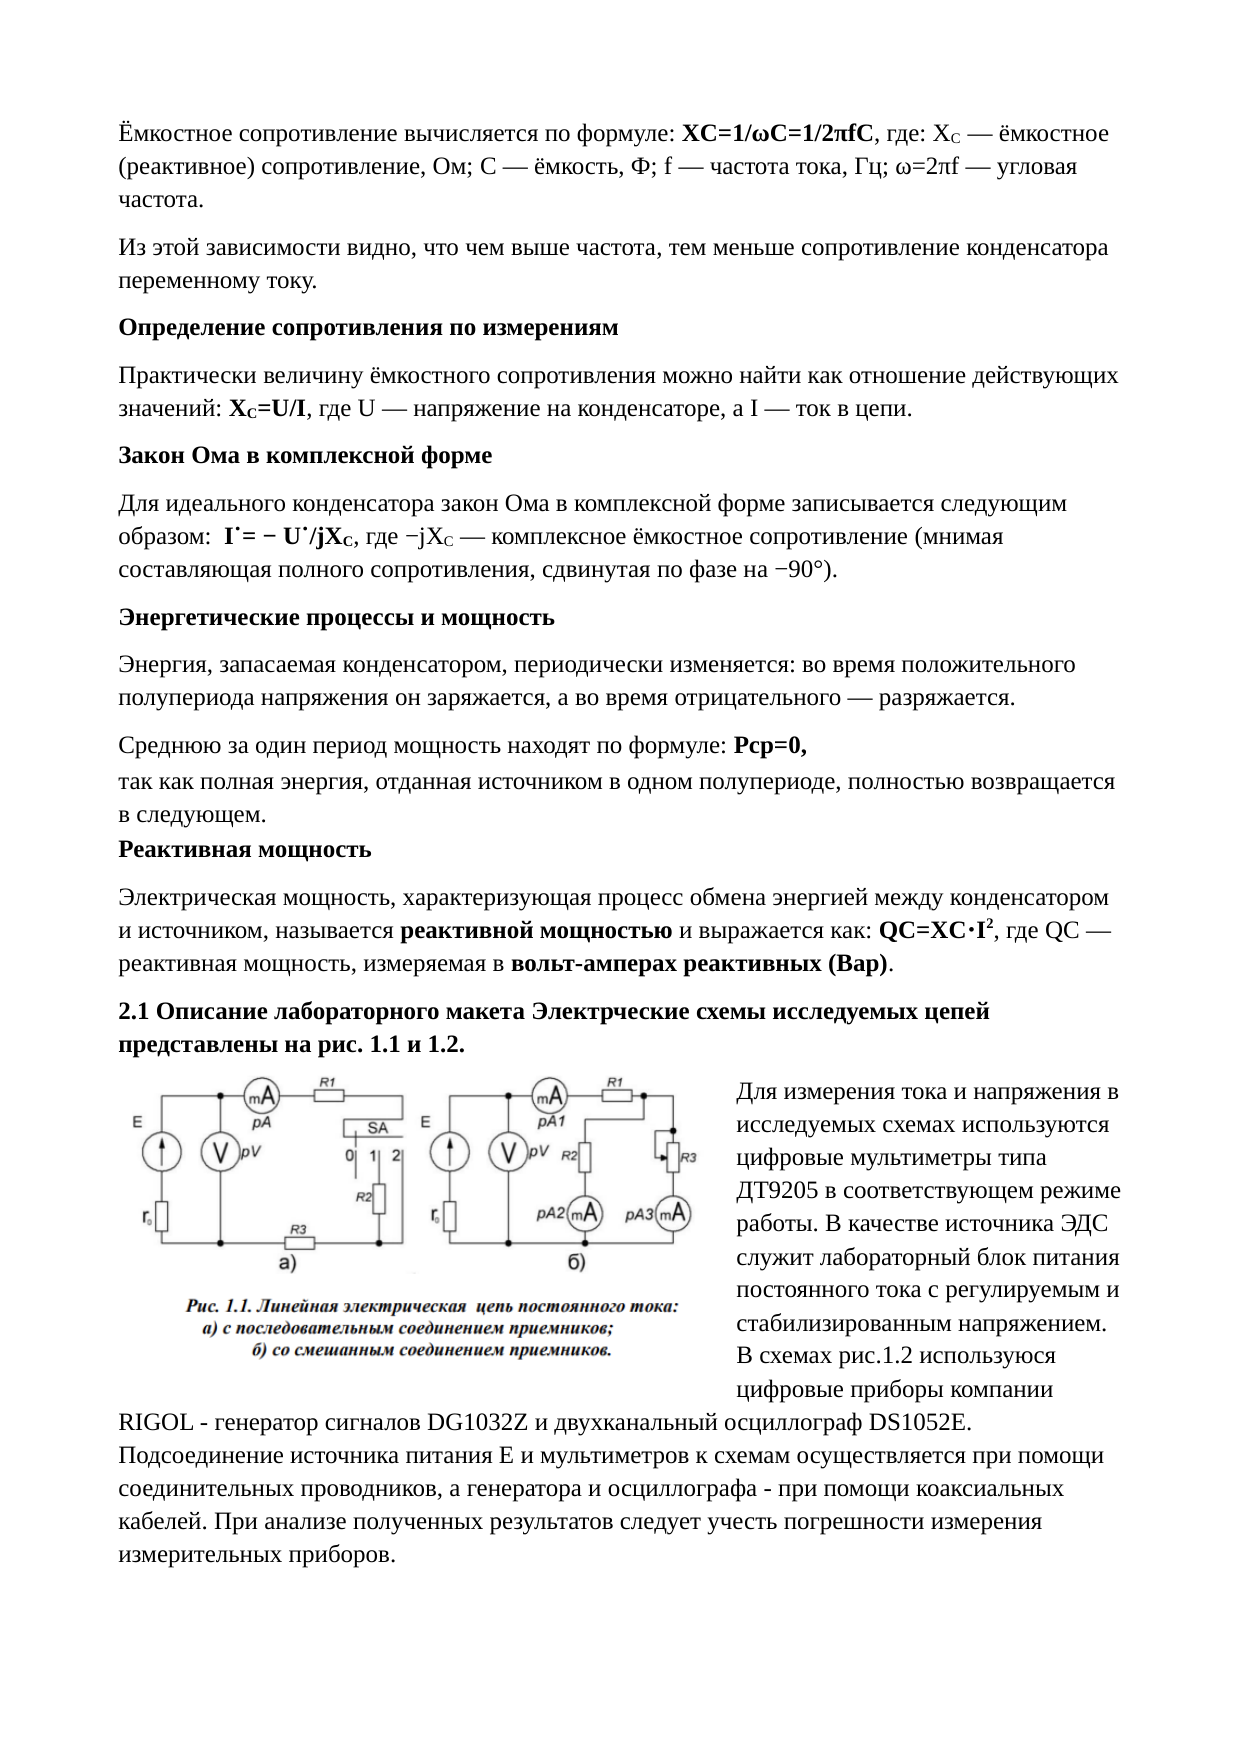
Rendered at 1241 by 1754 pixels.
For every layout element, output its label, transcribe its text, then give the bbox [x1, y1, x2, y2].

subtitle Закон Ома в комплексной форме [118, 441, 1122, 469]
text Энергия, запасаемая конденсатором, периодически изменяется: во время положительного полупериода напряжения он заряжается, а во время отрицательного — разряжается. [118, 649, 1122, 711]
text Для измерения тока и напряжения в исследуемых схемах используются цифровые мультиметры типа ДТ9205 в соответствующем режиме работы. В качестве источника ЭДС служит лабораторный блок питания постоянного тока с регулируемым и стабилизированным напряжением. В схемах рис.1.2 используюся цифровые приборы компании RIGOL - генератор сигналов DG1032Z и двухканальный осциллограф DS1052E. Подсоединение источника питания Е и мультиметров к схемам осуществляется при помощи соединительных проводников, а генератора и осциллографа - при помощи коаксиальных кабелей. При анализе полученных результатов следует учесть погрешности измерения измерительных приборов. [118, 1076, 1122, 1567]
text Определение сопротивления по измерениям [118, 312, 1122, 341]
text Энергетические процессы и мощность [118, 602, 1122, 631]
picture [116, 1066, 737, 1388]
text Ёмкостное сопротивление вычисляется по формуле: XC=1/ωC=1/2πfC, где: XC — ёмкостное (реактивное) сопротивление, Ом; C — ёмкость, Ф; f — частота тока, Гц; ω=2πf — угловая частота. [118, 118, 1122, 213]
text так как полная энергия, отданная источником в одном полупериоде, полностью возвращается в следующем. [118, 766, 1122, 828]
text Практически величину ёмкостного сопротивления можно найти как отношение действующих значений: XC=U/I, где U — напряжение на конденсаторе, а I — ток в цепи. [118, 360, 1122, 422]
text Среднюю за один период мощность находят по формуле: Pср=0, [118, 730, 1122, 759]
text Электрическая мощность, характеризующая процесс обмена энергией между конденсатором и источником, называется реактивной мощностью и выражается как: QC=XC⋅I2, где QC — реактивная мощность, измеряемая в вольт-амперах реактивных (Вар). [118, 882, 1122, 977]
text Из этой зависимости видно, что чем выше частота, тем меньше сопротивление конденсатора переменному току.​ [118, 232, 1122, 293]
text 2.1 Описание лабораторного макета Электрческие схемы исследуемых цепей представлены на рис. 1.1 и 1.2. [118, 996, 1122, 1058]
text Для идеального конденсатора закон Ома в комплексной форме записывается следующим образом: I˙= − U˙/jXC, где −jXC — комплексное ёмкостное сопротивление (мнимая составляющая полного сопротивления, сдвинутая по фазе на −90°). [118, 488, 1122, 583]
subtitle Реактивная мощность [118, 834, 1122, 863]
